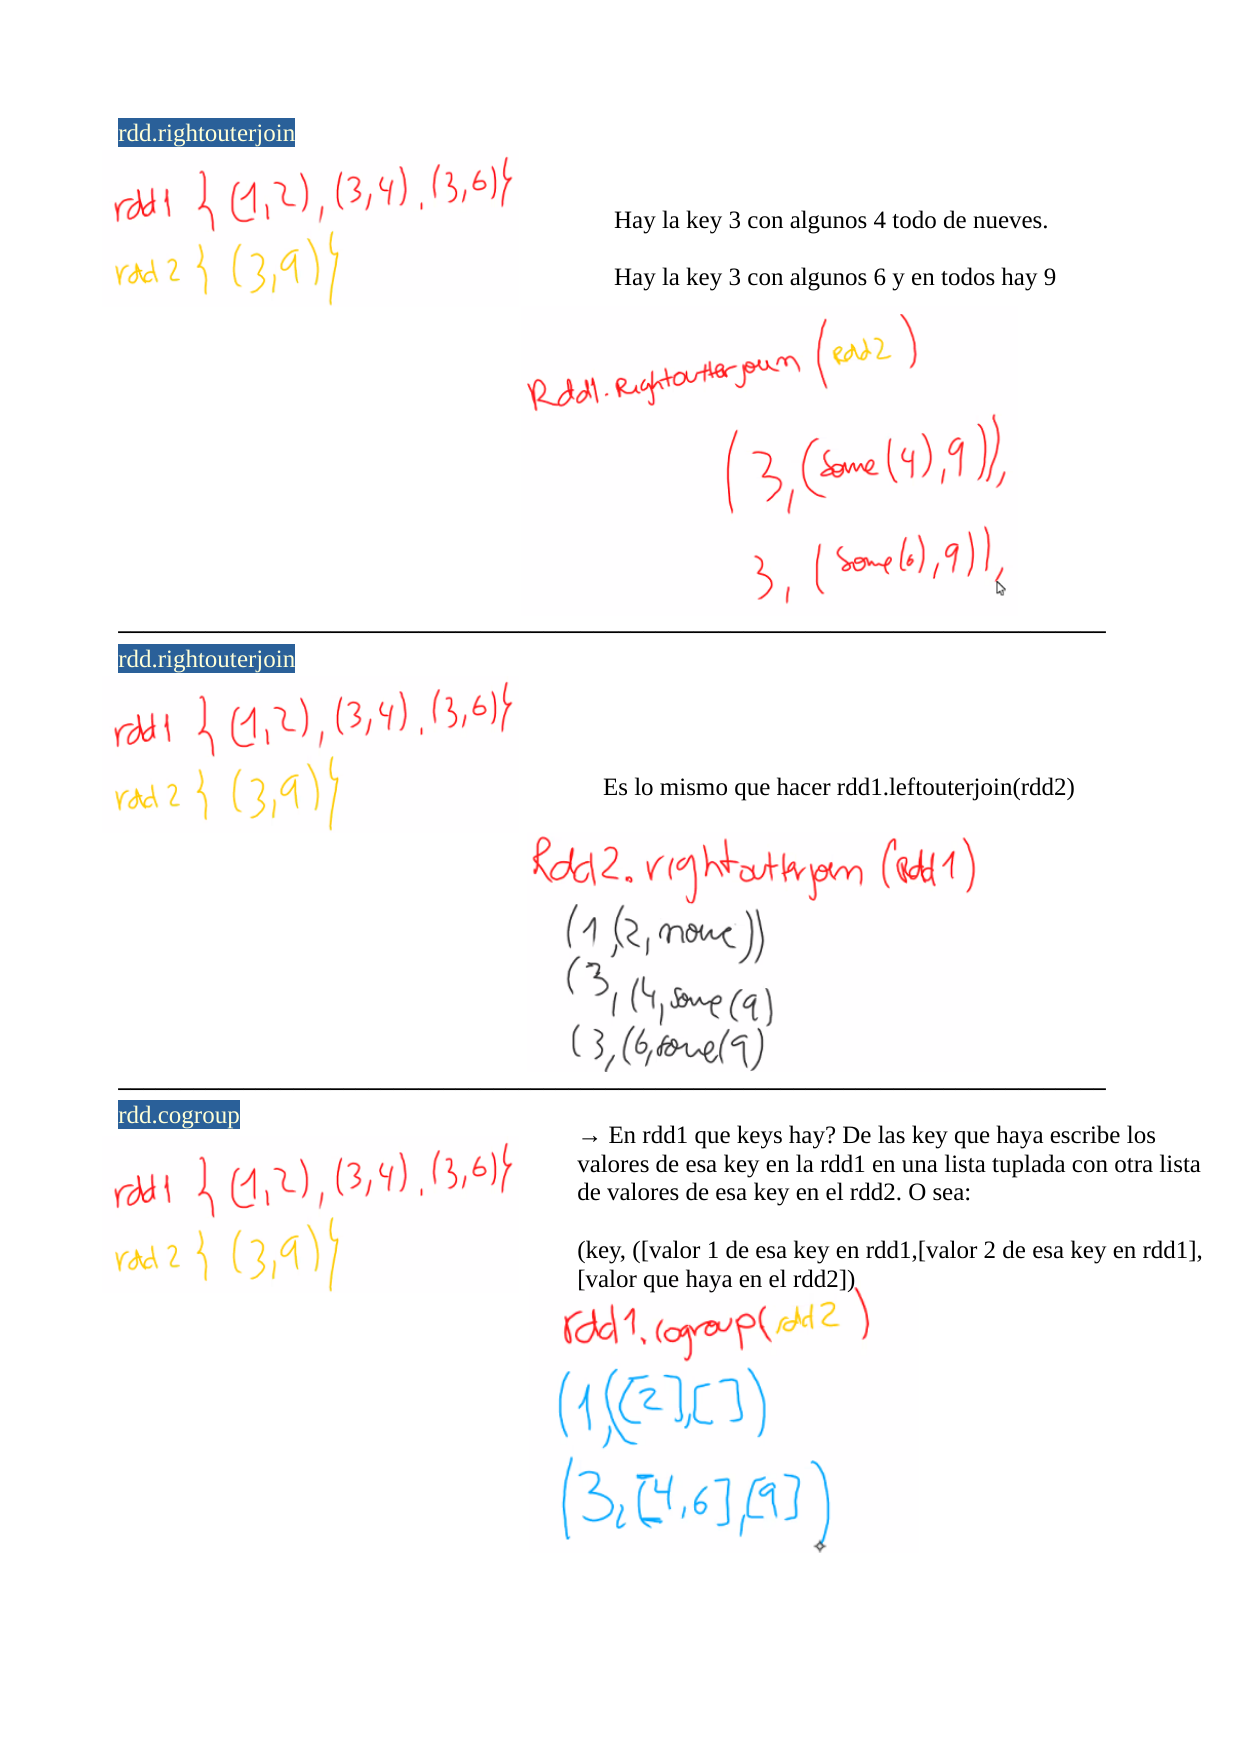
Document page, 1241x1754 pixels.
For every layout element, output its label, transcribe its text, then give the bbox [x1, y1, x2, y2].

picture [527, 832, 980, 1072]
picture [101, 150, 519, 307]
picture [101, 676, 519, 833]
text ––––––––––––––––––––––––––––––––––––––––––––––––––––––––––––––––––––––––––––––– [118, 960, 1122, 1100]
text ––––––––––––––––––––––––––––––––––––––––––––––––––––––––––––––––––––––––––––––– [118, 578, 1122, 644]
text rdd.rightouterjoin [118, 118, 1122, 147]
picture [101, 1136, 519, 1293]
text rdd.rightouterjoin [118, 644, 1122, 673]
picture [529, 1280, 919, 1553]
picture [520, 306, 1018, 616]
text rdd.cogroup [118, 1100, 1122, 1129]
